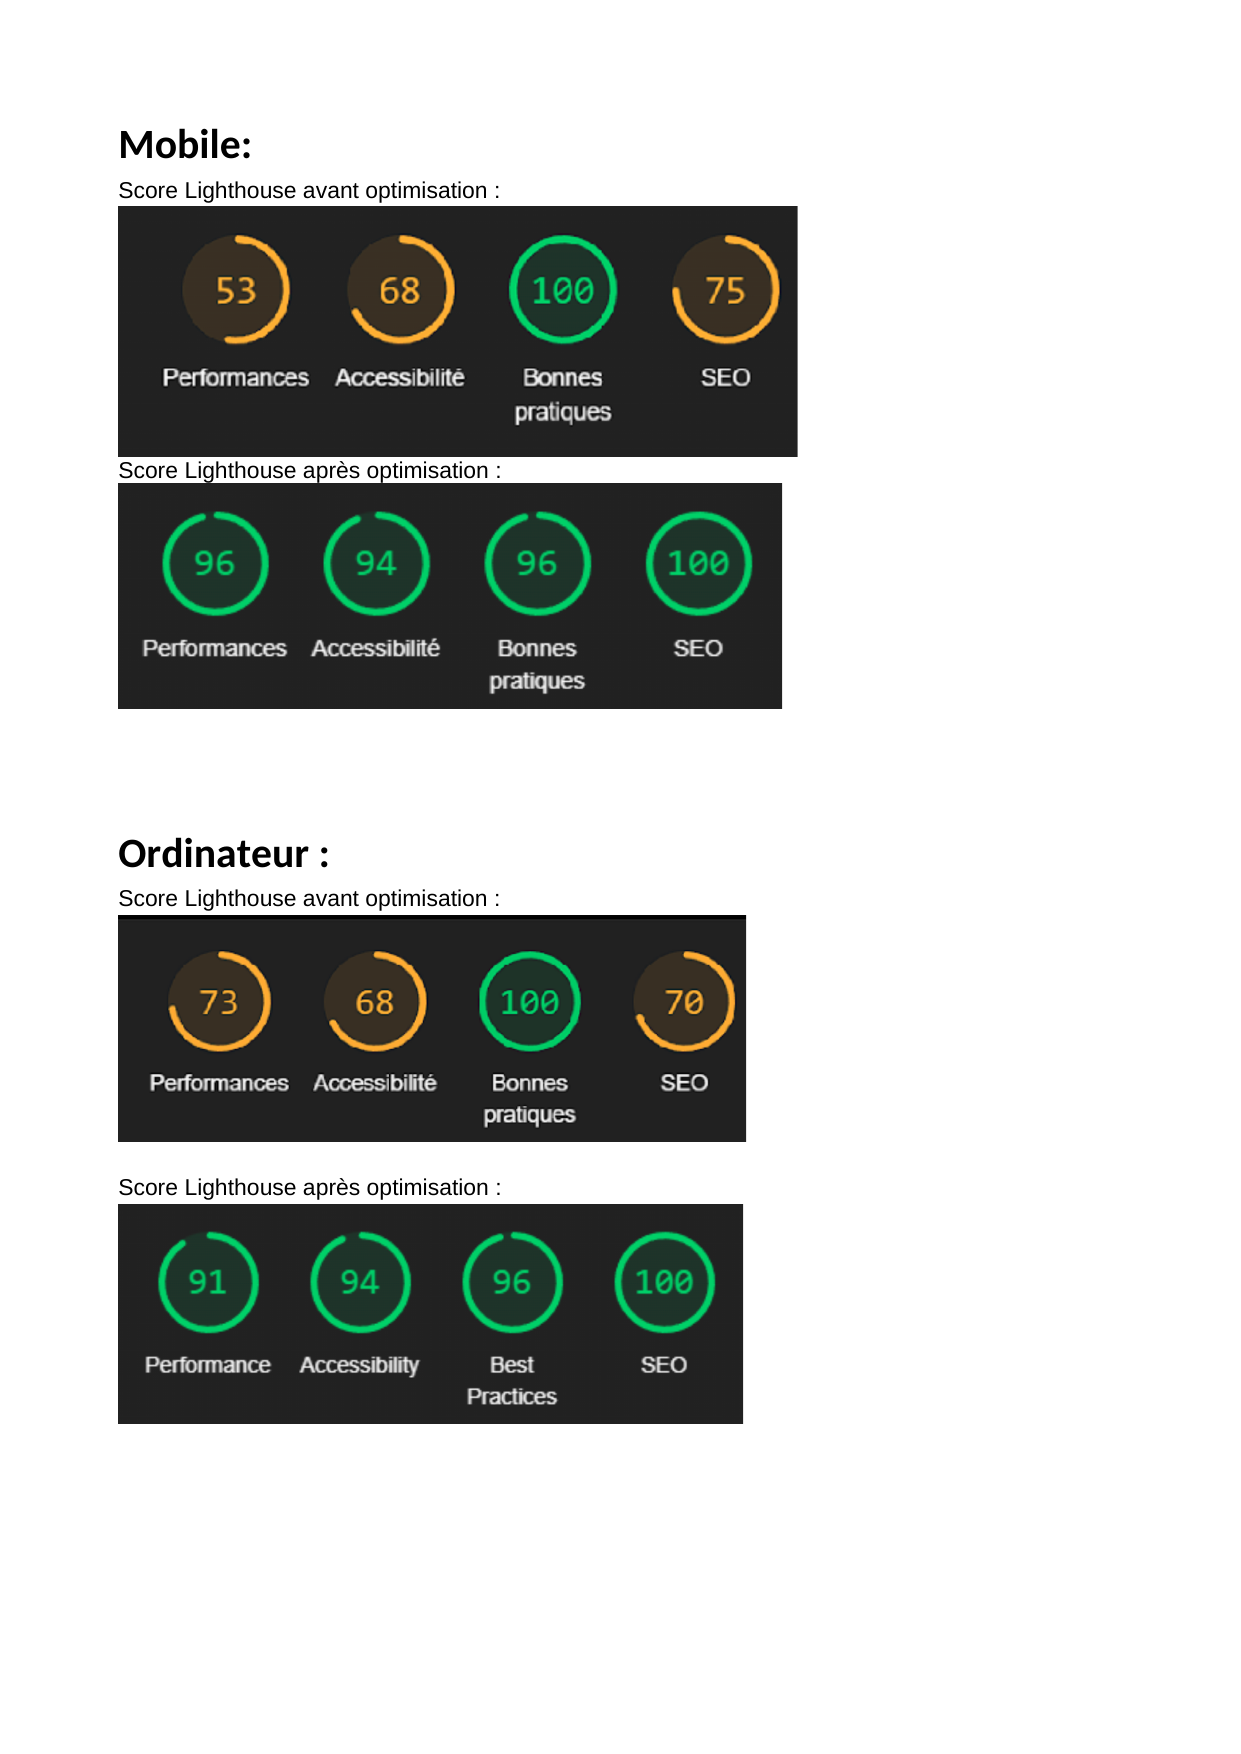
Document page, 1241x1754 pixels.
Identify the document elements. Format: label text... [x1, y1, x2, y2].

text Score Lighthouse après optimisation : [118, 1174, 1122, 1201]
text Score Lighthouse avant optimisation : [118, 885, 1122, 912]
text Score Lighthouse après optimisation : [118, 457, 1122, 483]
text Mobile: [118, 118, 1122, 169]
text Ordinateur : [118, 827, 1122, 878]
text Score Lighthouse avant optimisation : [118, 177, 1122, 203]
